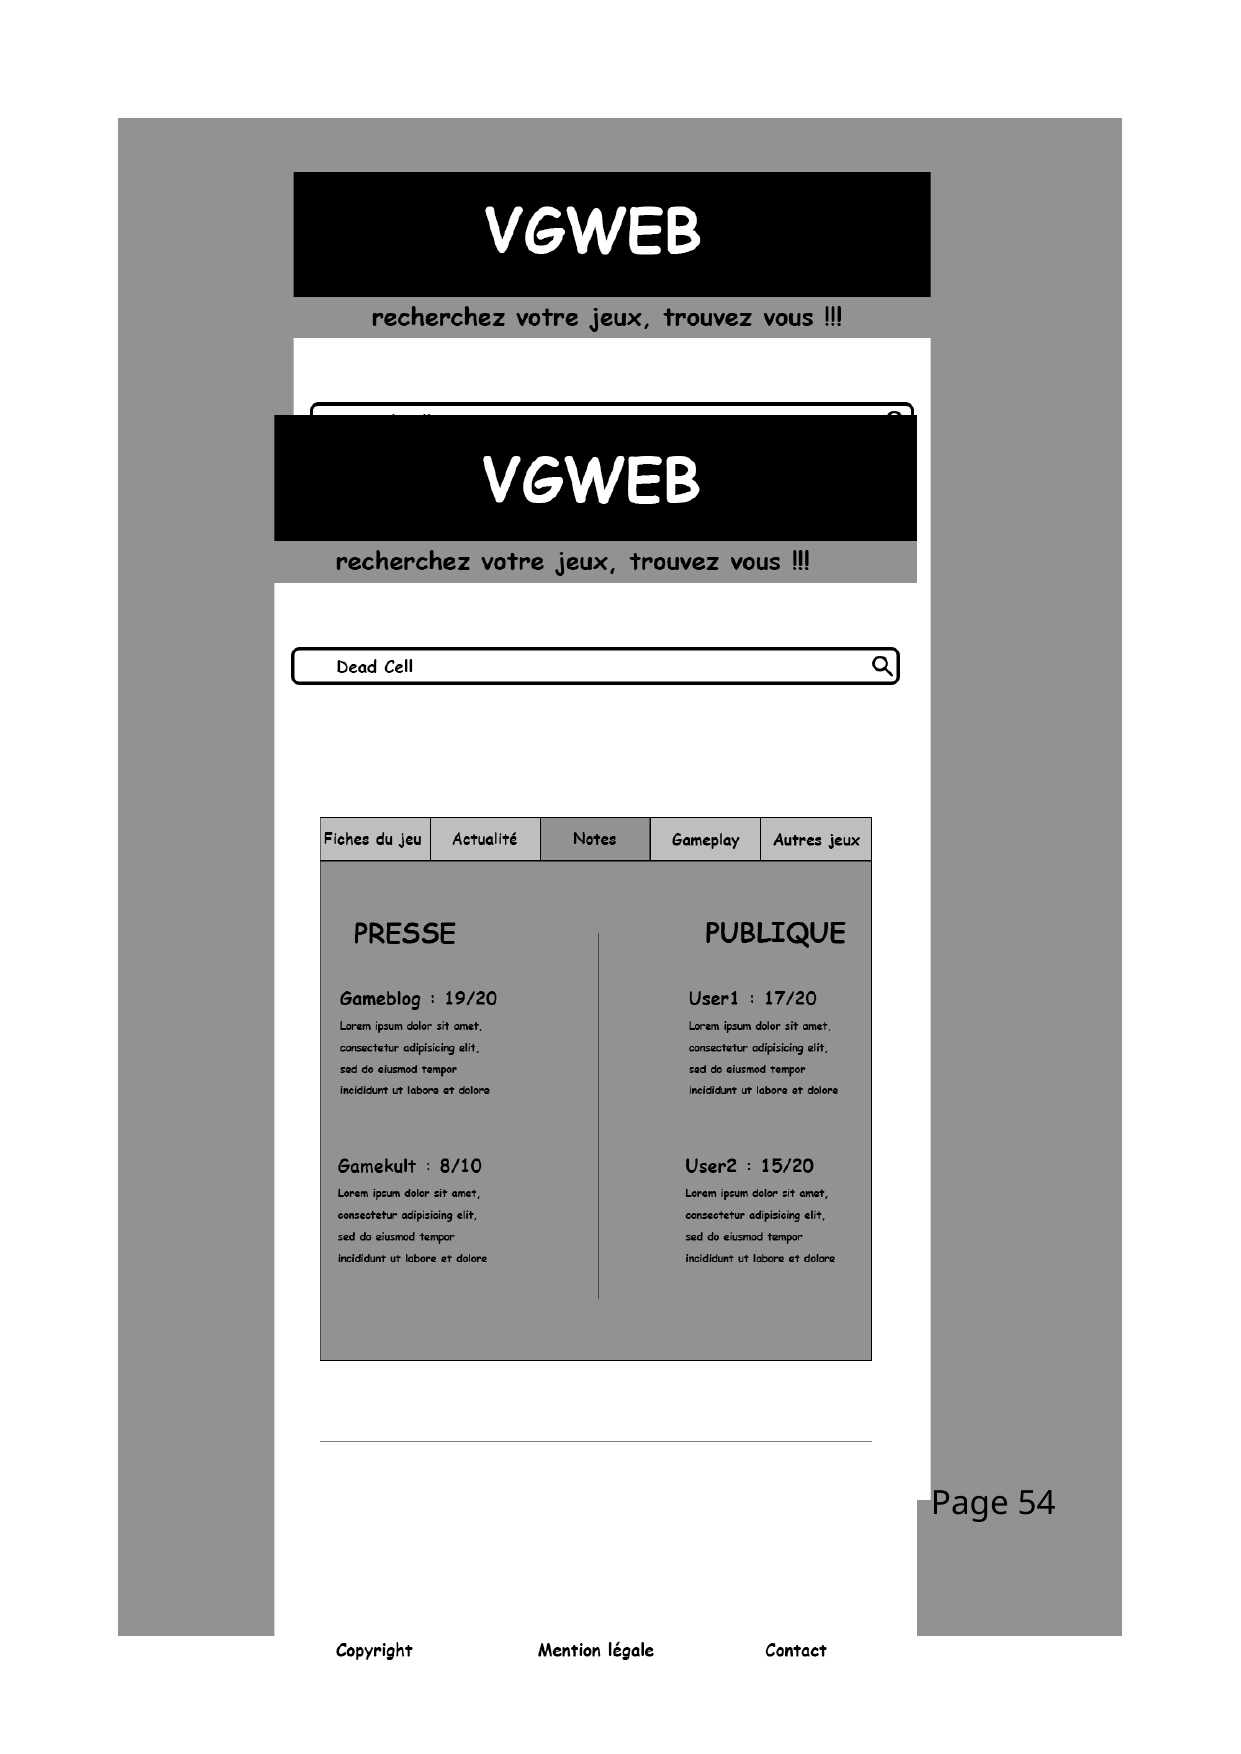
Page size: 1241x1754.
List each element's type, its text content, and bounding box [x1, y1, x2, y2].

picture [274, 172, 931, 1754]
text Page 54 [917, 1474, 1122, 1526]
text [118, 1474, 274, 1526]
